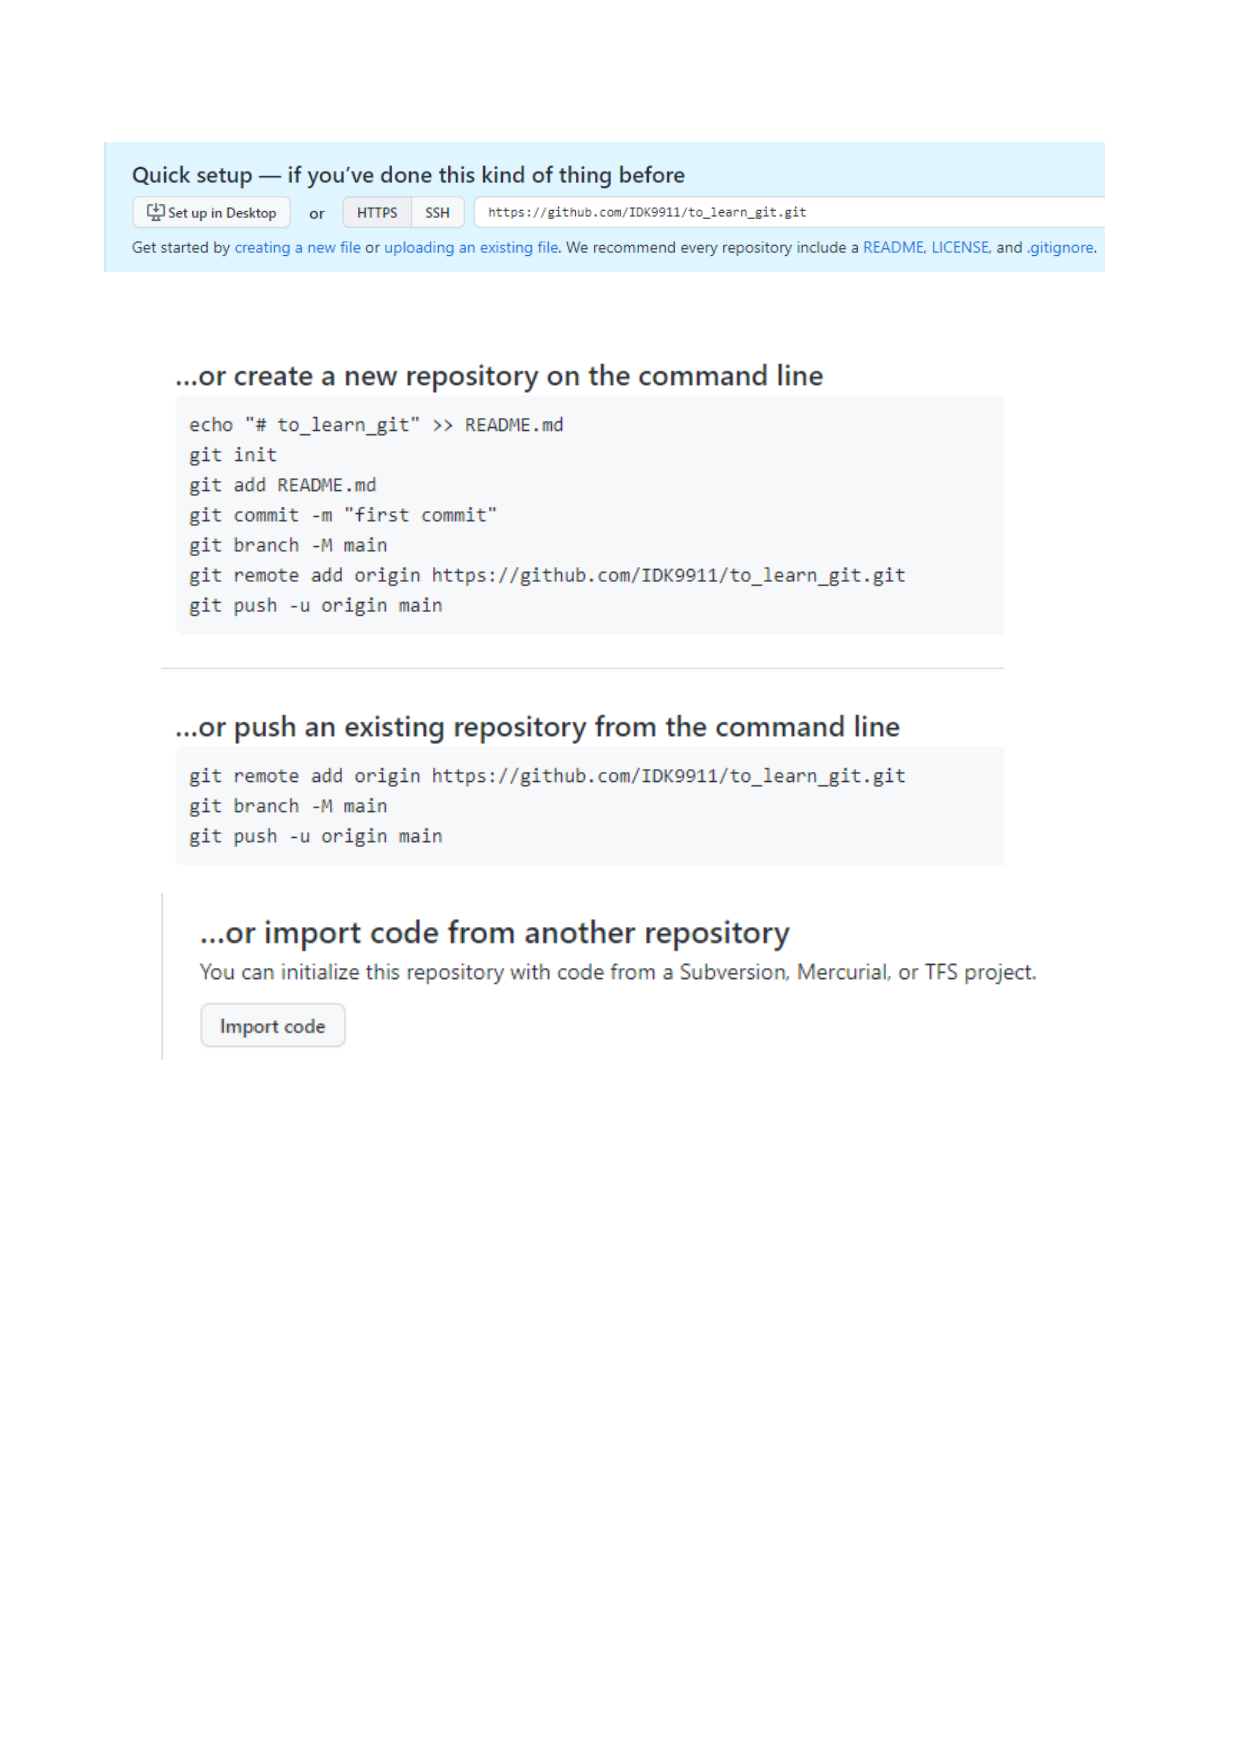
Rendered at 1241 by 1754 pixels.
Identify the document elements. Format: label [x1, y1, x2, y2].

picture [160, 893, 1102, 1060]
picture [101, 142, 1105, 272]
picture [160, 355, 1005, 867]
